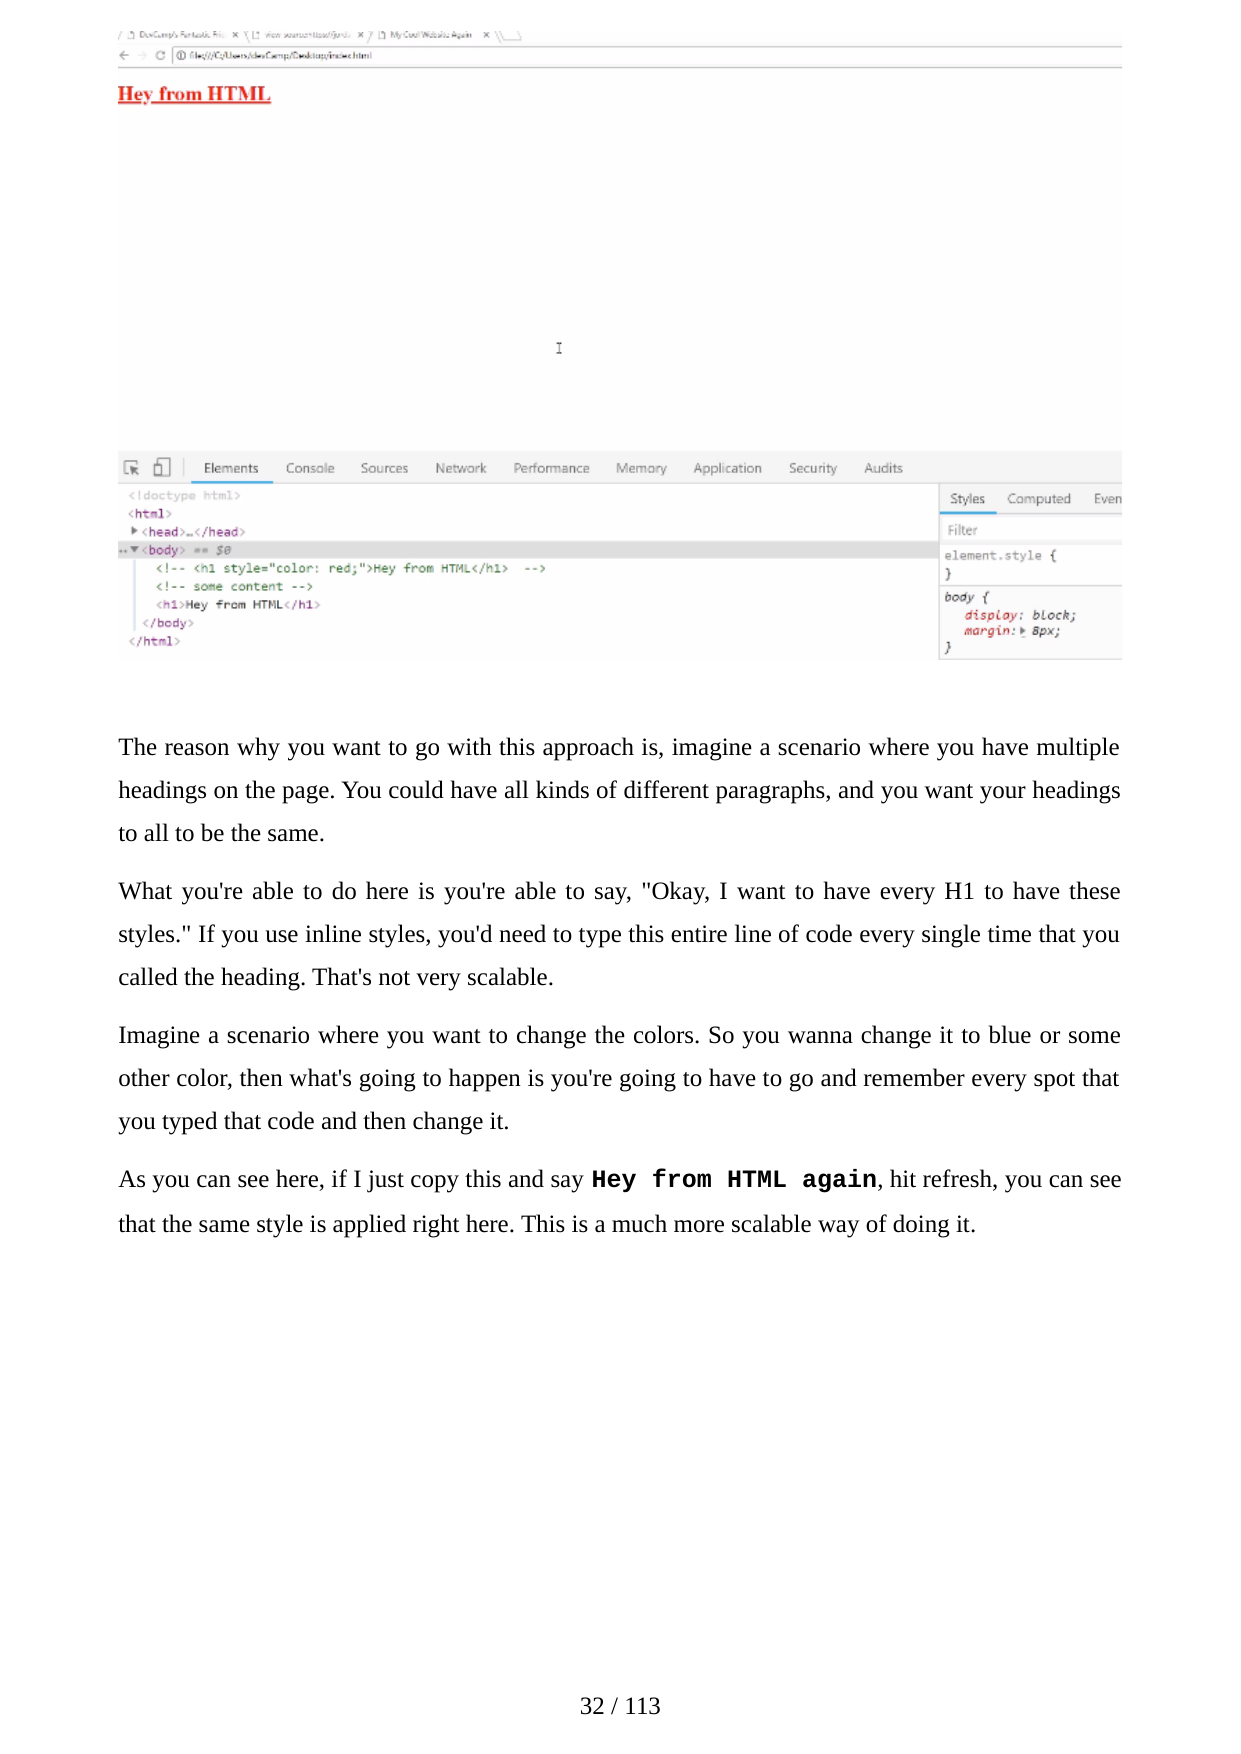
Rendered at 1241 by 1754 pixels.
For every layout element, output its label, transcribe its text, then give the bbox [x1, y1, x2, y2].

text What you're able to do here is you're able to say, "Okay, I want to have every H1 to have these styles." If you use inline styles, you'd need to type this entire line of code every single time that you called the heading. That's not very scalable. [118, 876, 1122, 991]
text The reason why you want to go with this approach is, imagine a scenario where you have multiple headings on the page. You could have all kinds of different paragraphs, and you want your headings to all to be the same. [118, 732, 1122, 847]
picture [118, 31, 1123, 660]
text As you can see here, if I just copy this and say Hey from HTML again, hit refresh, you can see that the same style is applied right here. This is a much more scalable way of doing it. [118, 1164, 1122, 1238]
text Imagine a scenario where you want to change the colors. So you wanna change it to blue or some other color, then what's going to happen is you're going to have to go and remember every spot that you typed that code and then change it. [118, 1020, 1122, 1135]
